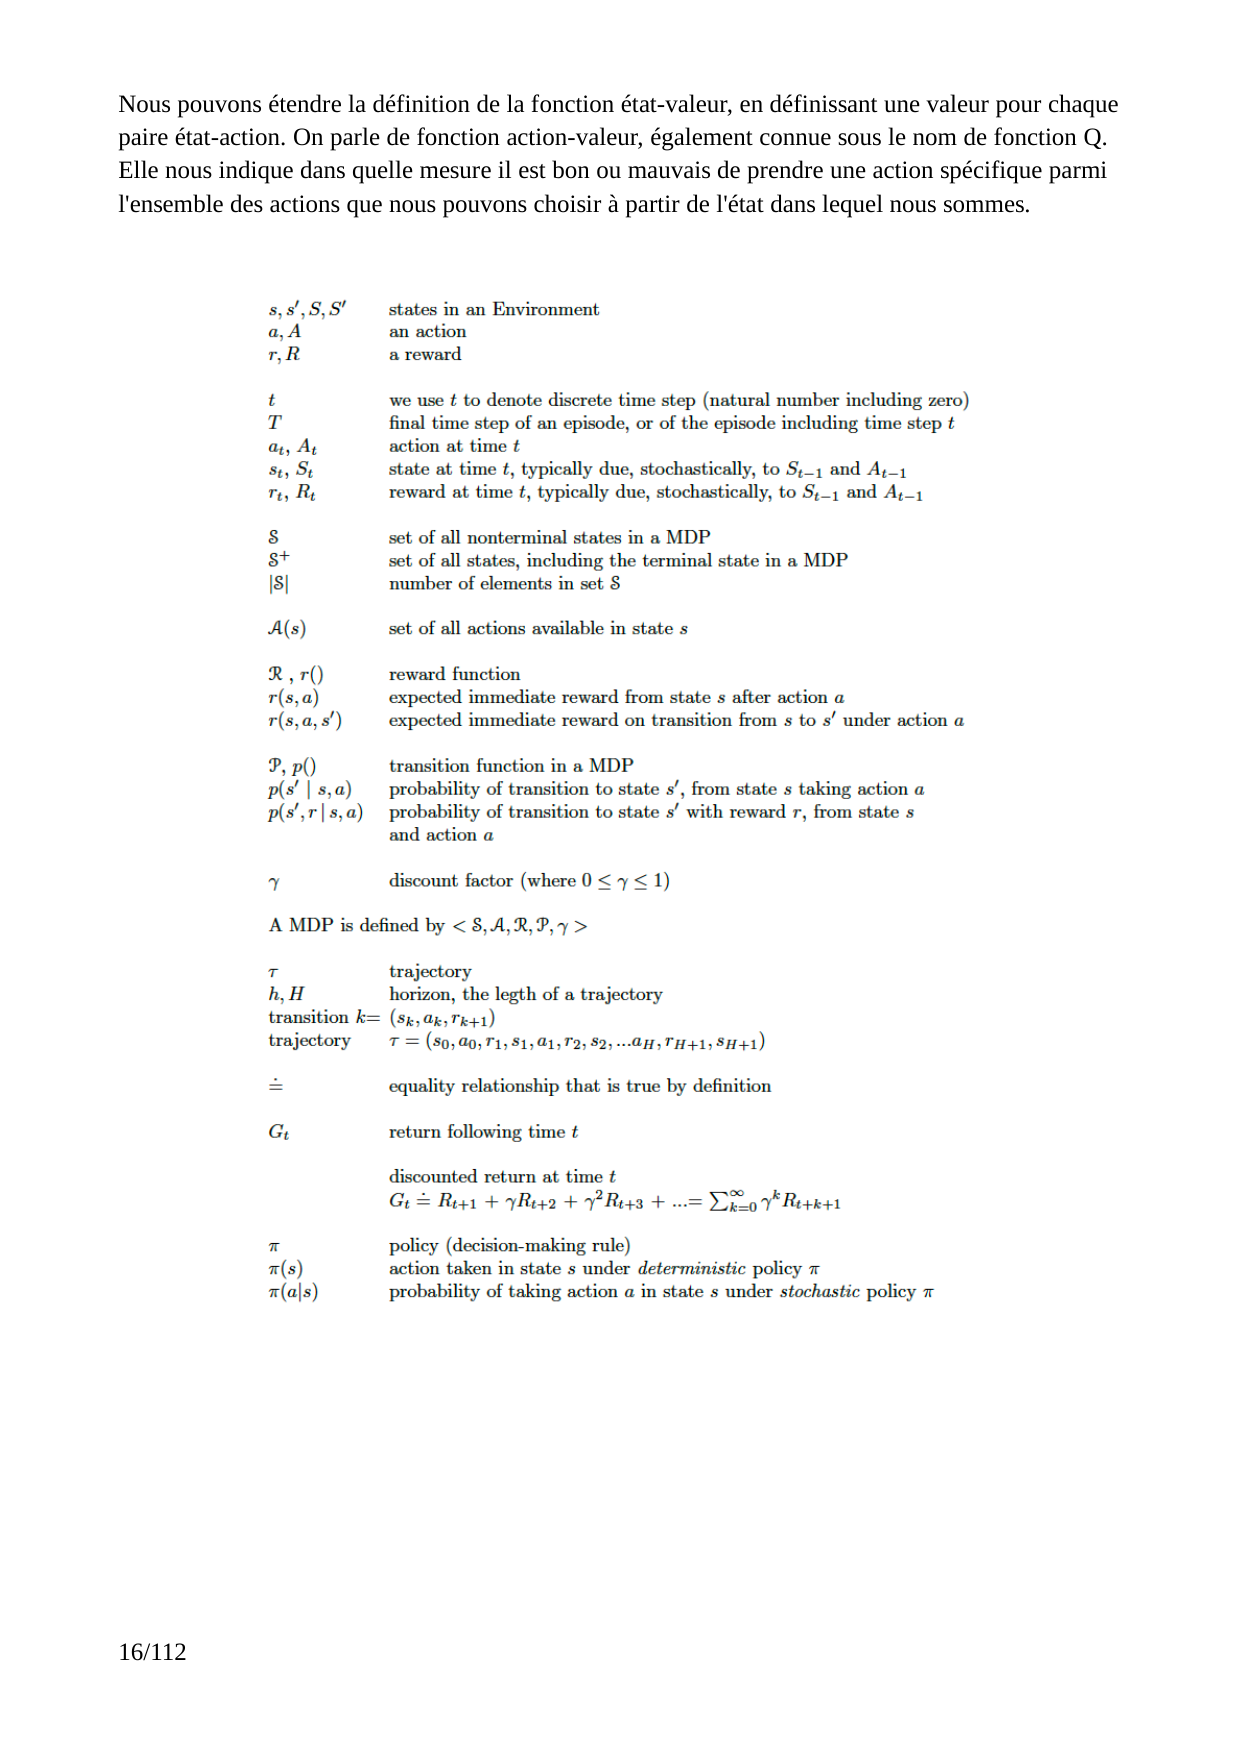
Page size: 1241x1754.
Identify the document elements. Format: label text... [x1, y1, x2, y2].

text Nous pouvons étendre la définition de la fonction état-valeur, en définissant une valeur pour chaque paire état-action. On parle de fonction action-valeur, également connue sous le nom de fonction Q. Elle nous indique dans quelle mesure il est bon ou mauvais de prendre une action spécifique parmi l'ensemble des actions que nous pouvons choisir à partir de l'état dans lequel nous sommes. [118, 88, 1122, 218]
picture [267, 284, 974, 1317]
